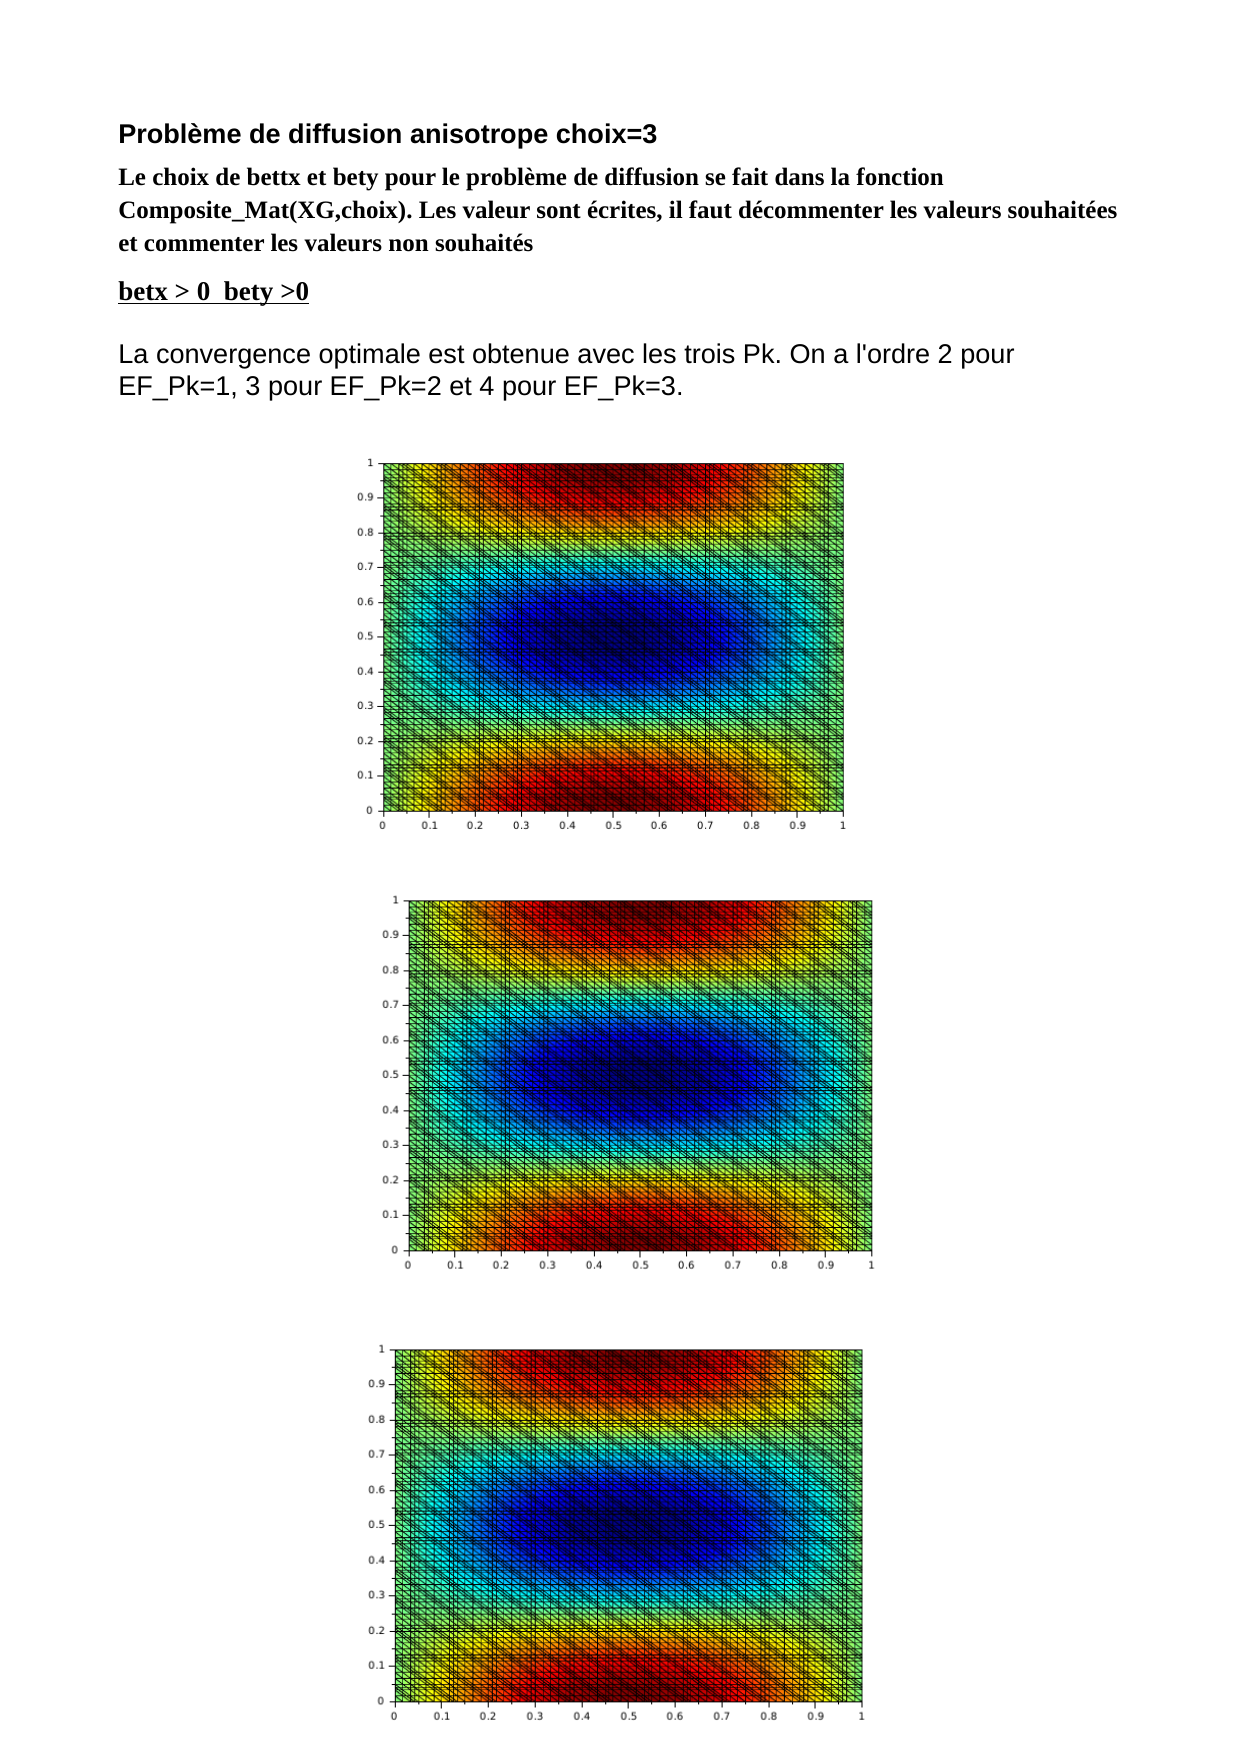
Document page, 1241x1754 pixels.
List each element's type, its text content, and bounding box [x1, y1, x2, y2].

text betx > 0 bety >0 [118, 276, 1122, 307]
text Le choix de bettx et bety pour le problème de diffusion se fait dans la fonction Composite_Mat(XG,choix). Les valeur sont écrites, il faut décommenter les valeurs souhaitées et commenter les valeurs non souhaités [118, 162, 1122, 257]
subtitle La convergence optimale est obtenue avec les trois Pk. On a l'ordre 2 pour EF_Pk=1, 3 pour EF_Pk=2 et 4 pour EF_Pk=3. [118, 338, 1122, 401]
picture [327, 442, 884, 846]
subtitle Problème de diffusion anisotrope choix=3 [118, 118, 1122, 149]
picture [354, 1326, 886, 1734]
picture [353, 872, 929, 1297]
